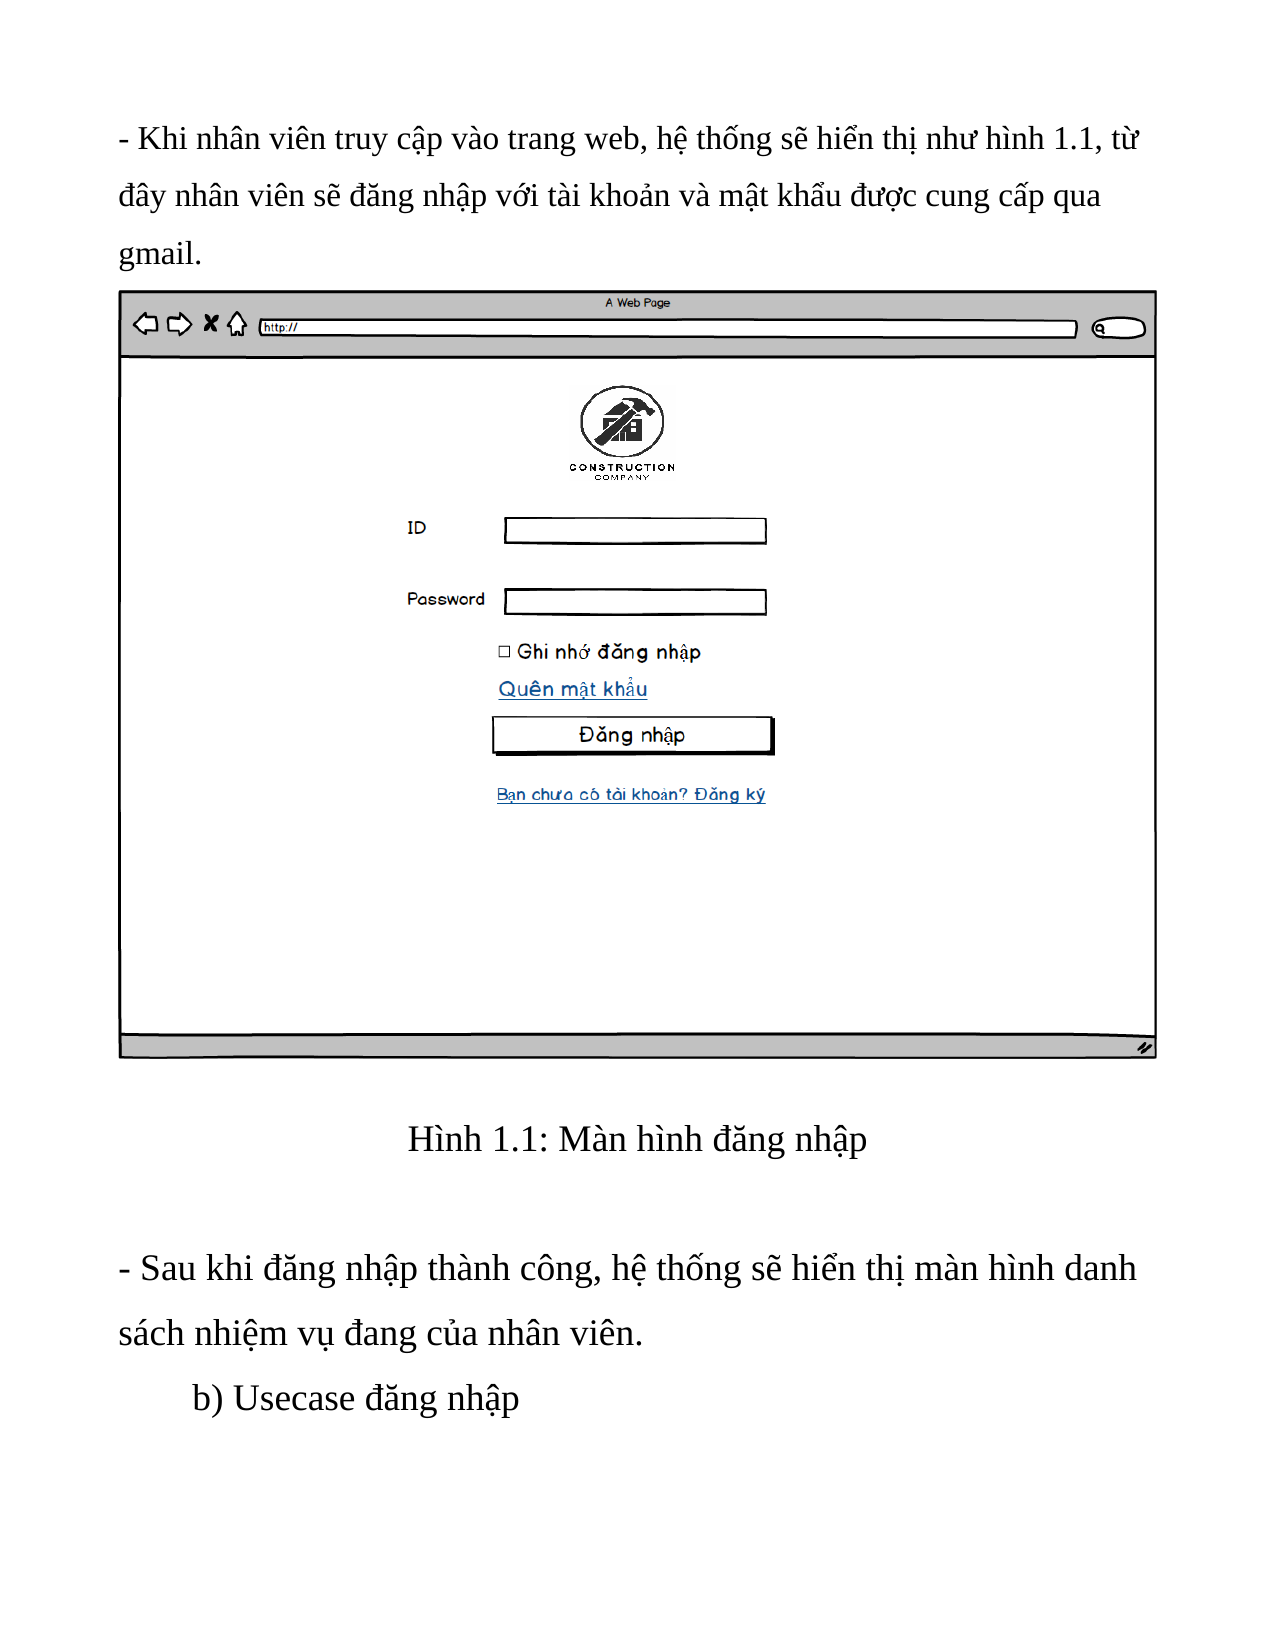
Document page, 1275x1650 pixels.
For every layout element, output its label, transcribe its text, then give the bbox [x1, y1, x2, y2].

text - Sau khi đăng nhập thành công, hệ thống sẽ hiển thị màn hình danh sách nhiệm vụ đang của nhân viên. [118, 1246, 1157, 1353]
picture [118, 290, 1157, 1059]
text Hình 1.1: Màn hình đăng nhập [118, 1116, 1157, 1159]
text - Khi nhân viên truy cập vào trang web, hệ thống sẽ hiển thị như hình 1.1, từ đây nhân viên sẽ đăng nhập với tài khoản và mật khẩu được cung cấp qua gmail. [118, 118, 1157, 271]
text b) Usecase đăng nhập [118, 1375, 1157, 1418]
